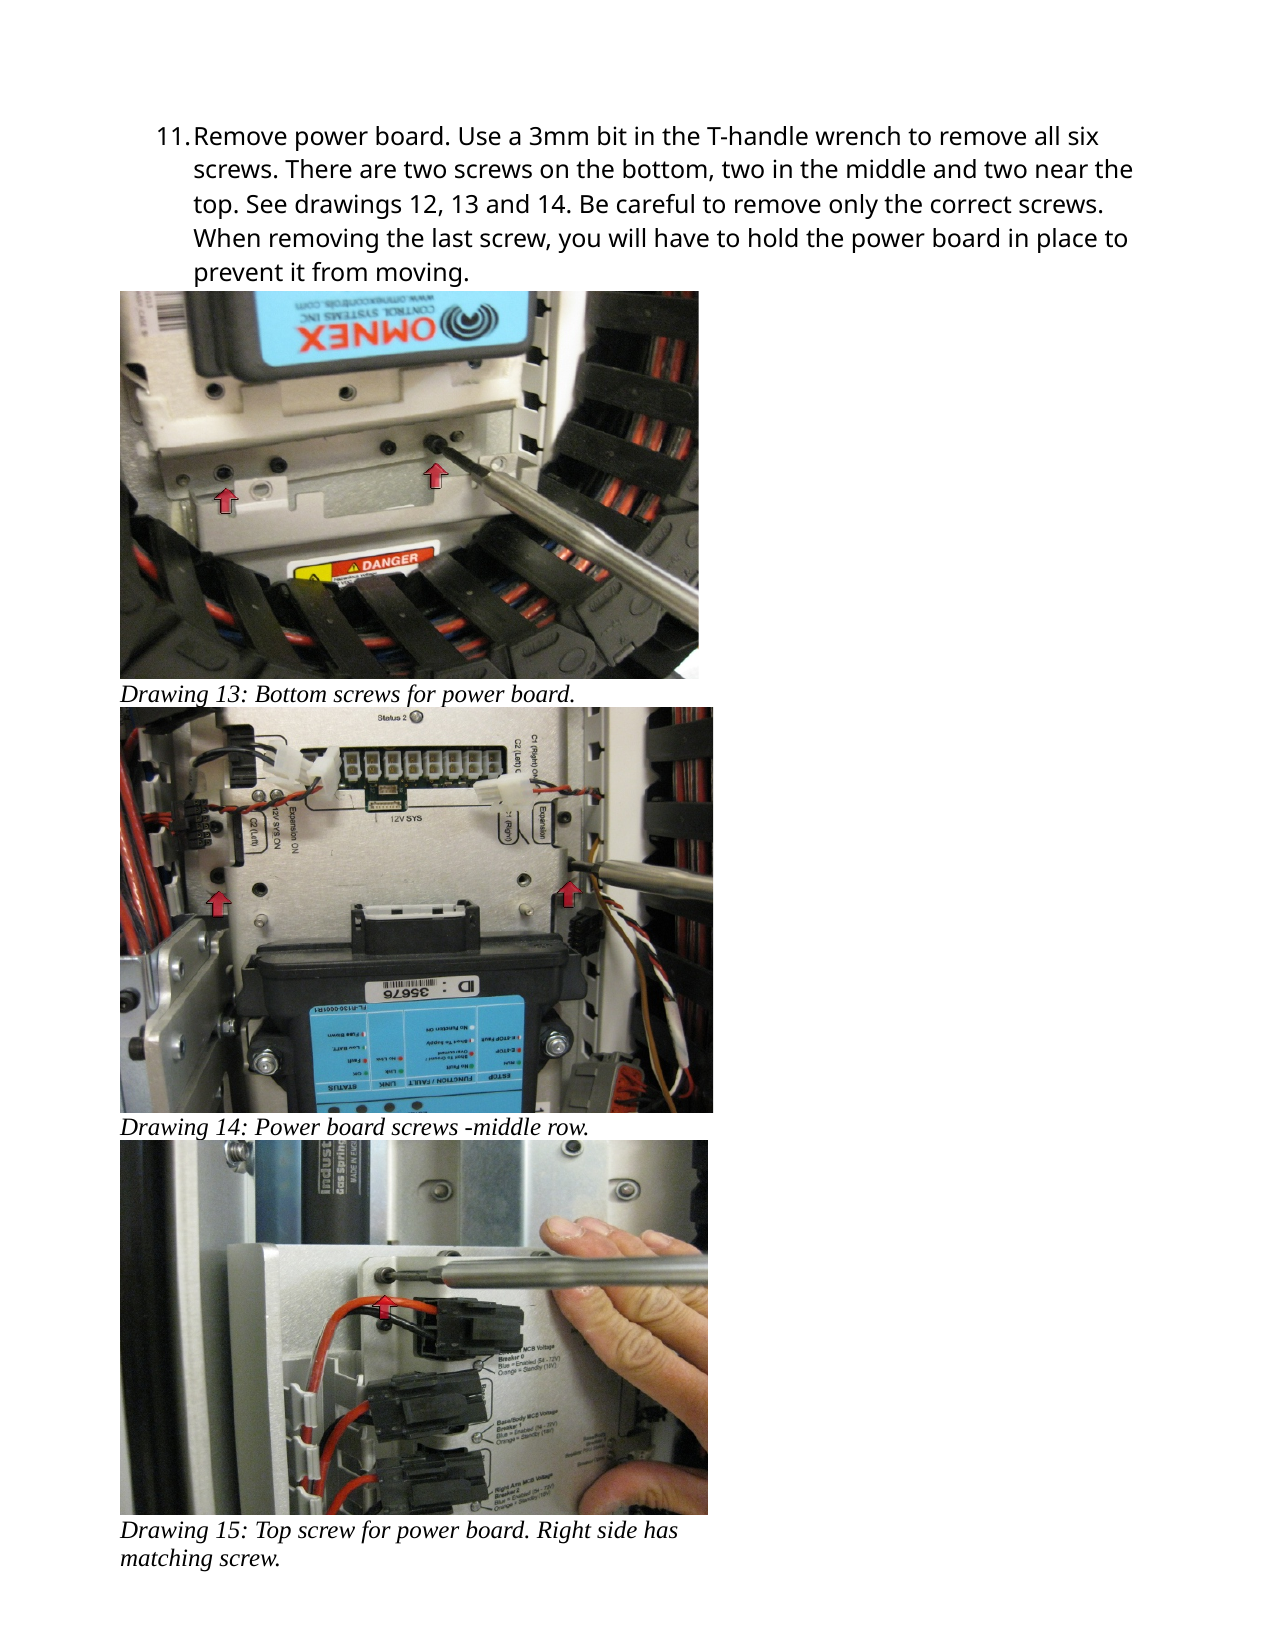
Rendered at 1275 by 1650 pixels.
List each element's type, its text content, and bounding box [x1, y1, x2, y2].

list Remove power board. Use a 3mm bit in the T-handle wrench to remove all six screws. There are two screws on the bottom, two in the middle and two near the top. See drawings 12, 13 and 14. Be careful to remove only the correct screws. When removing the last screw, you will have to hold the power board in place to prevent it from moving. [156, 118, 1157, 288]
text Drawing 13: Bottom screws for power board. [120, 679, 698, 707]
text Drawing 14: Power board screws -middle row. [120, 1113, 713, 1141]
text Drawing 15: Top screw for power board. Right side has matching screw. [120, 1515, 708, 1572]
picture [120, 1140, 708, 1515]
picture [120, 707, 714, 1113]
picture [120, 291, 699, 679]
